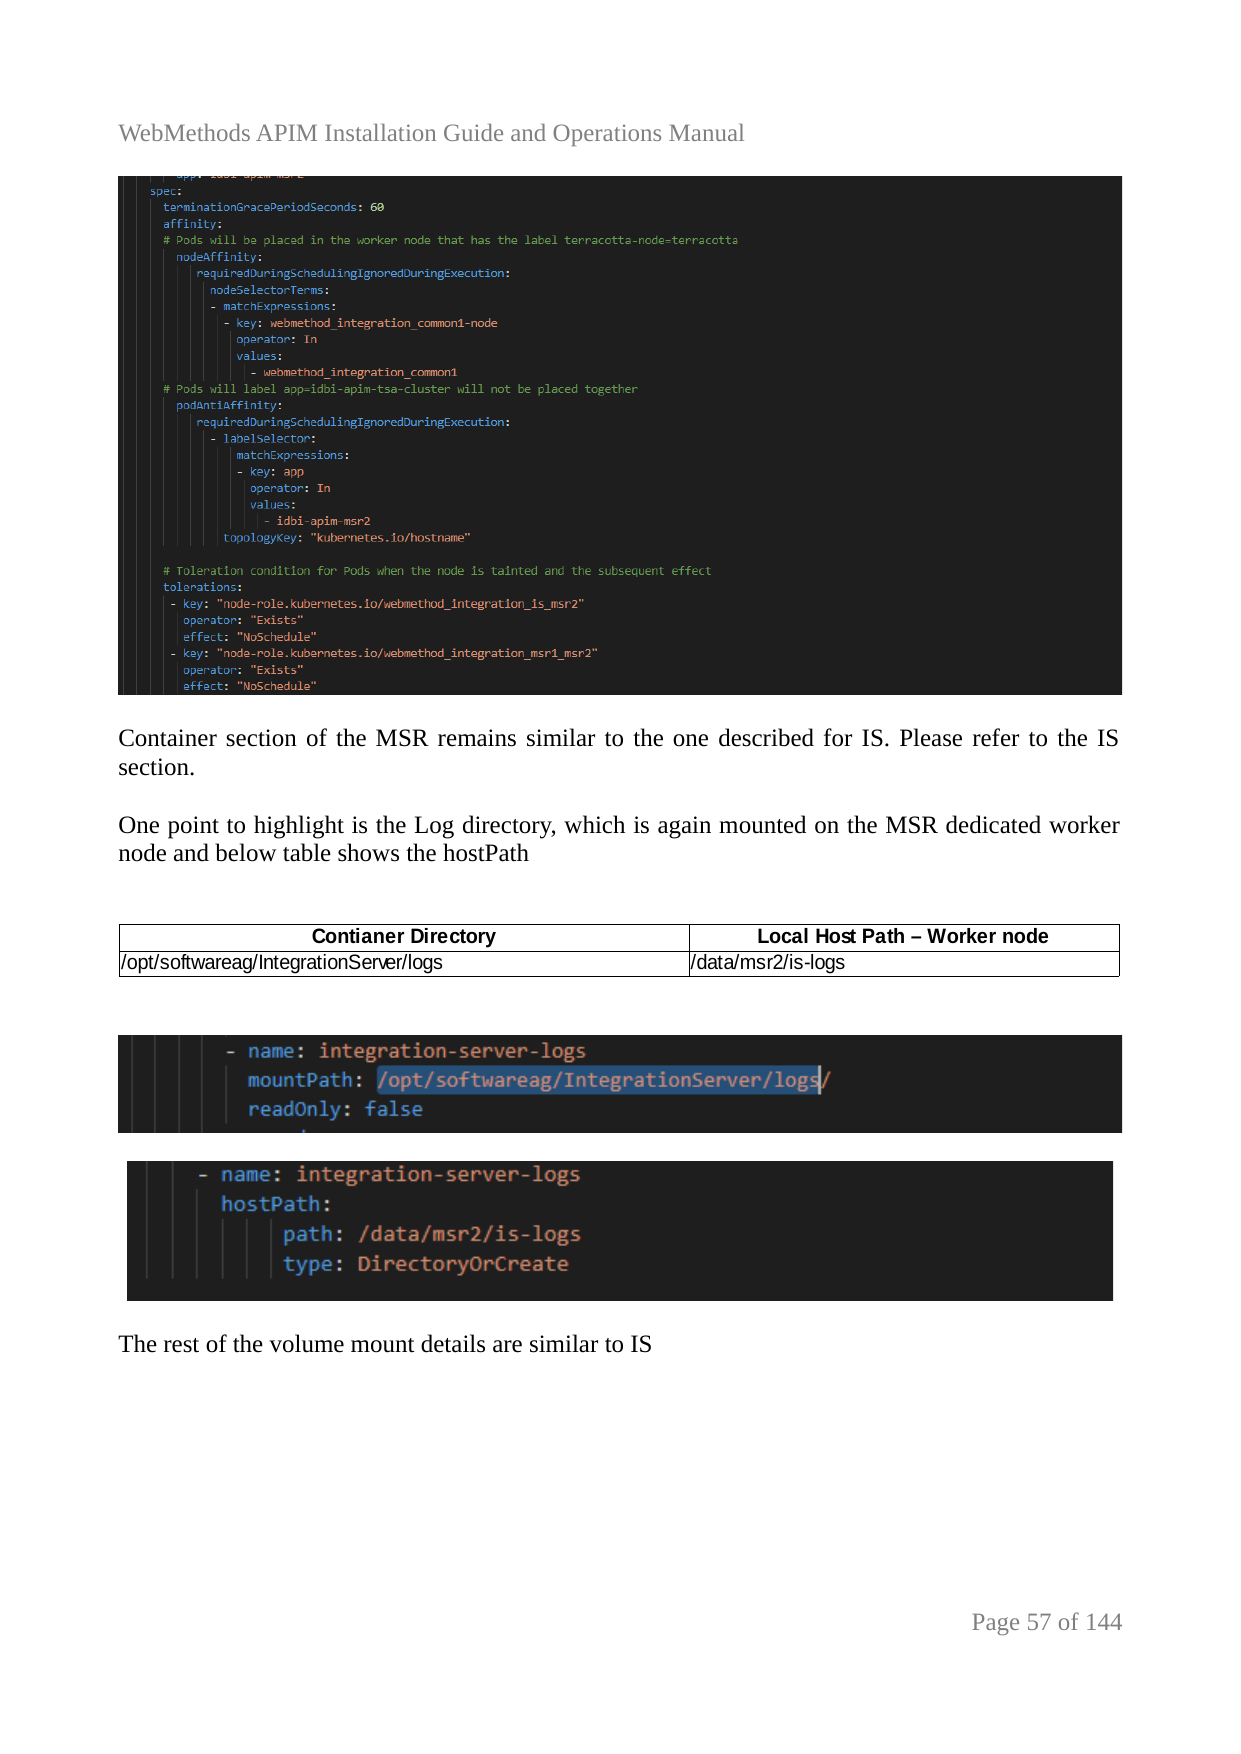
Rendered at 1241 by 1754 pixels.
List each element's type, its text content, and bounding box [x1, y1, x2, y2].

picture [127, 1161, 1114, 1301]
picture [118, 176, 1123, 695]
text The rest of the volume mount details are similar to IS [118, 1329, 1122, 1358]
picture [118, 1035, 1123, 1133]
text One point to highlight is the Log directory, which is again mounted on the MSR dedicated worker node and below table shows the hostPath [118, 810, 1122, 867]
text Container section of the MSR remains similar to the one described for IS. Please refer to the IS section. [118, 723, 1122, 781]
